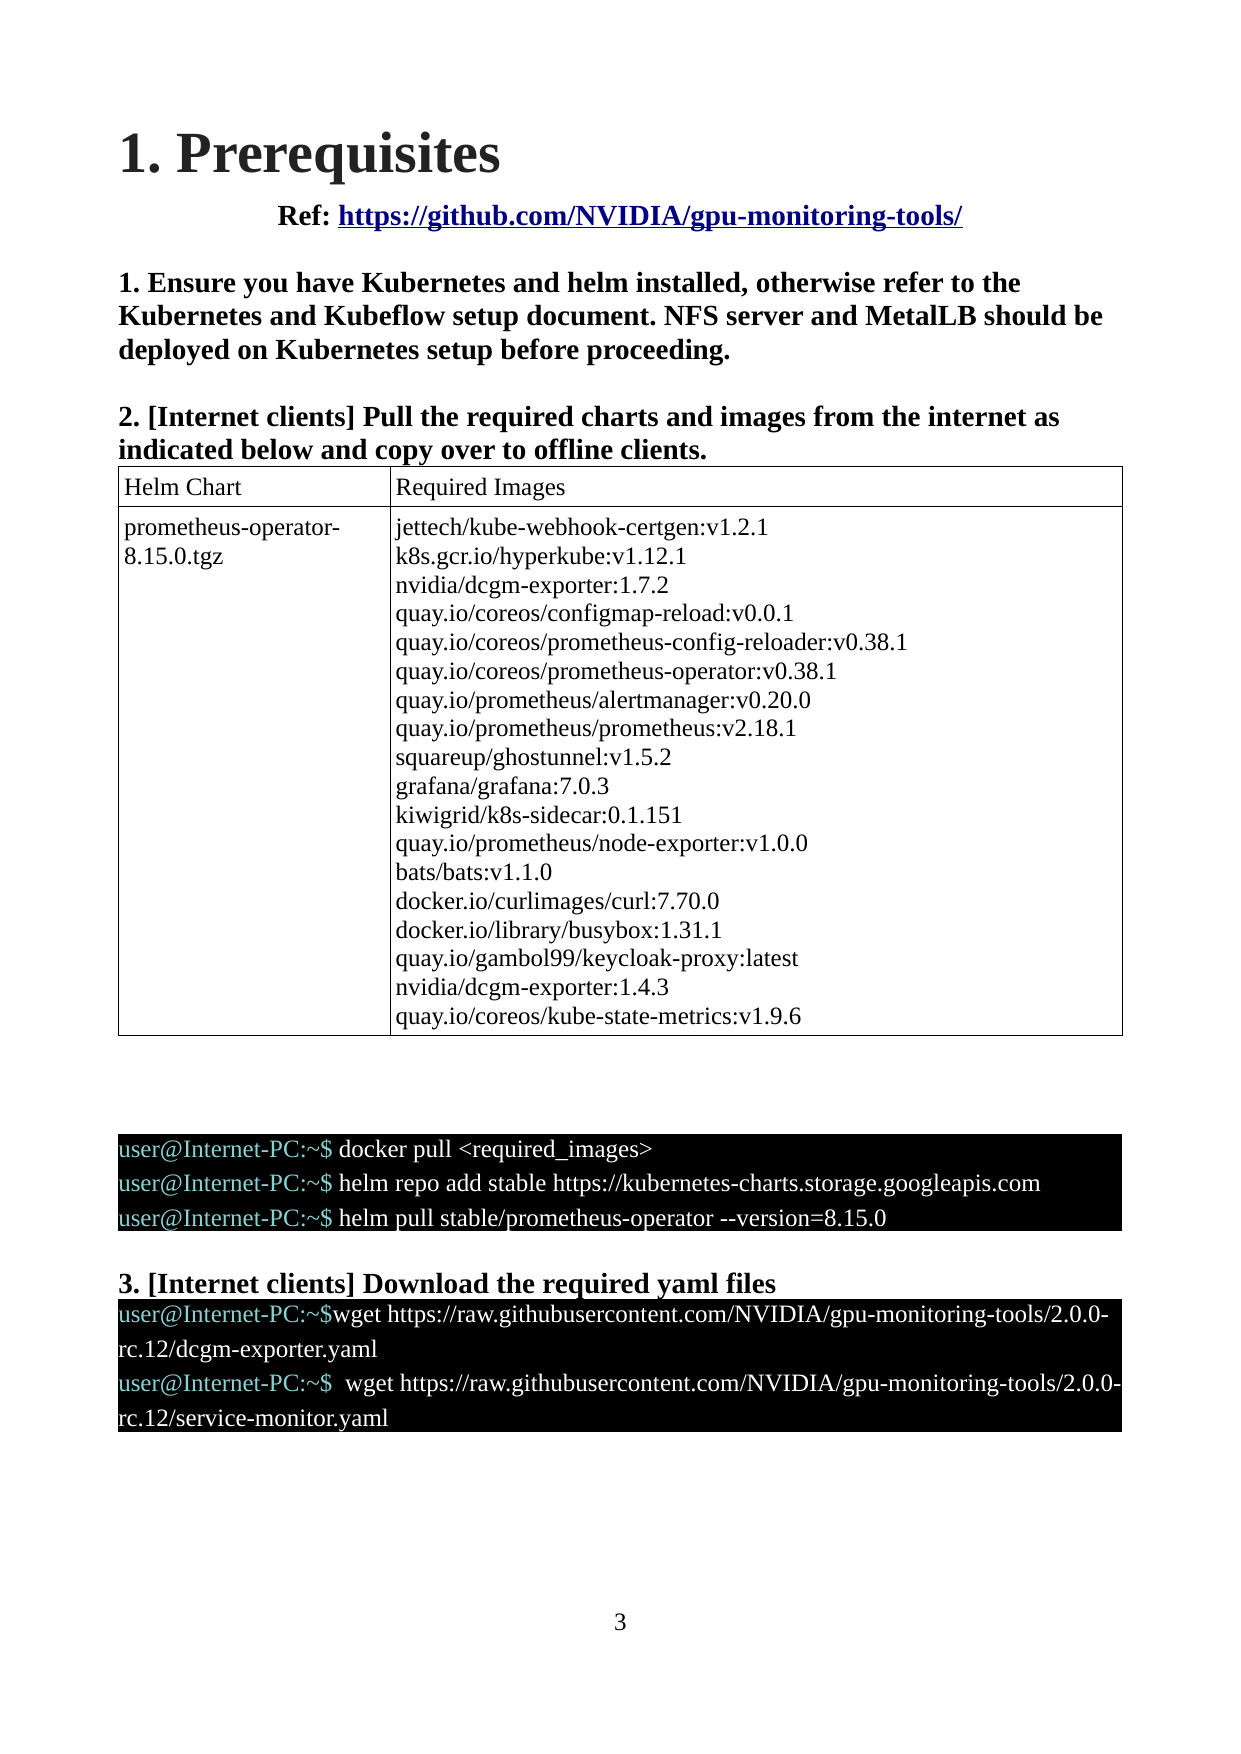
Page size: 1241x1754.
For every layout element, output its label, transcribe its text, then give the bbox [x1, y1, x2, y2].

text user@Internet-PC:~$ wget https://raw.githubusercontent.com/NVIDIA/gpu-monitoring-tools/2.0.0-rc.12/service-monitor.yaml [118, 1368, 1122, 1432]
table_cell prometheus-operator-8.15.0.tgz [119, 507, 390, 1035]
text user@Internet-PC:~$ helm repo add stable https://kubernetes-charts.storage.googleapis.com [118, 1168, 1122, 1197]
table_cell jettech/kube-webhook-certgen:v1.2.1 k8s.gcr.io/hyperkube:v1.12.1 nvidia/dcgm-exporter:1.7.2 quay.io/coreos/configmap-reload:v0.0.1 quay.io/coreos/prometheus-config-reloader:v0.38.1 quay.io/coreos/prometheus-operator:v0.38.1 quay.io/prometheus/alertmanager:v0.20.0 quay.io/prometheus/prometheus:v2.18.1 squareup/ghostunnel:v1.5.2 grafana/grafana:7.0.3 kiwigrid/k8s-sidecar:0.1.151 quay.io/prometheus/node-exporter:v1.0.0 bats/bats:v1.1.0 docker.io/curlimages/curl:7.70.0 docker.io/library/busybox:1.31.1 quay.io/gambol99/keycloak-proxy:latest nvidia/dcgm-exporter:1.4.3 quay.io/coreos/kube-state-metrics:v1.9.6 [391, 507, 1122, 1035]
table_header Helm Chart [119, 467, 390, 506]
text 2. [Internet clients] Pull the required charts and images from the internet as indicated below and copy over to offline clients. [118, 399, 1122, 466]
text user@Internet-PC:~$wget https://raw.githubusercontent.com/NVIDIA/gpu-monitoring-tools/2.0.0-rc.12/dcgm-exporter.yaml [118, 1299, 1122, 1363]
text user@Internet-PC:~$ helm pull stable/prometheus-operator --version=8.15.0 [118, 1203, 1122, 1231]
subtitle 1. Prerequisites [118, 118, 1122, 185]
text 1. Ensure you have Kubernetes and helm installed, otherwise refer to the Kubernetes and Kubeflow setup document. NFS server and MetalLB should be deployed on Kubernetes setup before proceeding. [118, 265, 1122, 365]
text 3. [Internet clients] Download the required yaml files [118, 1266, 1122, 1299]
text user@Internet-PC:~$ docker pull <required_images> [118, 1134, 1122, 1162]
table_header Required Images [391, 467, 1122, 506]
text Ref: https://github.com/NVIDIA/gpu-monitoring-tools/ [118, 198, 1122, 231]
